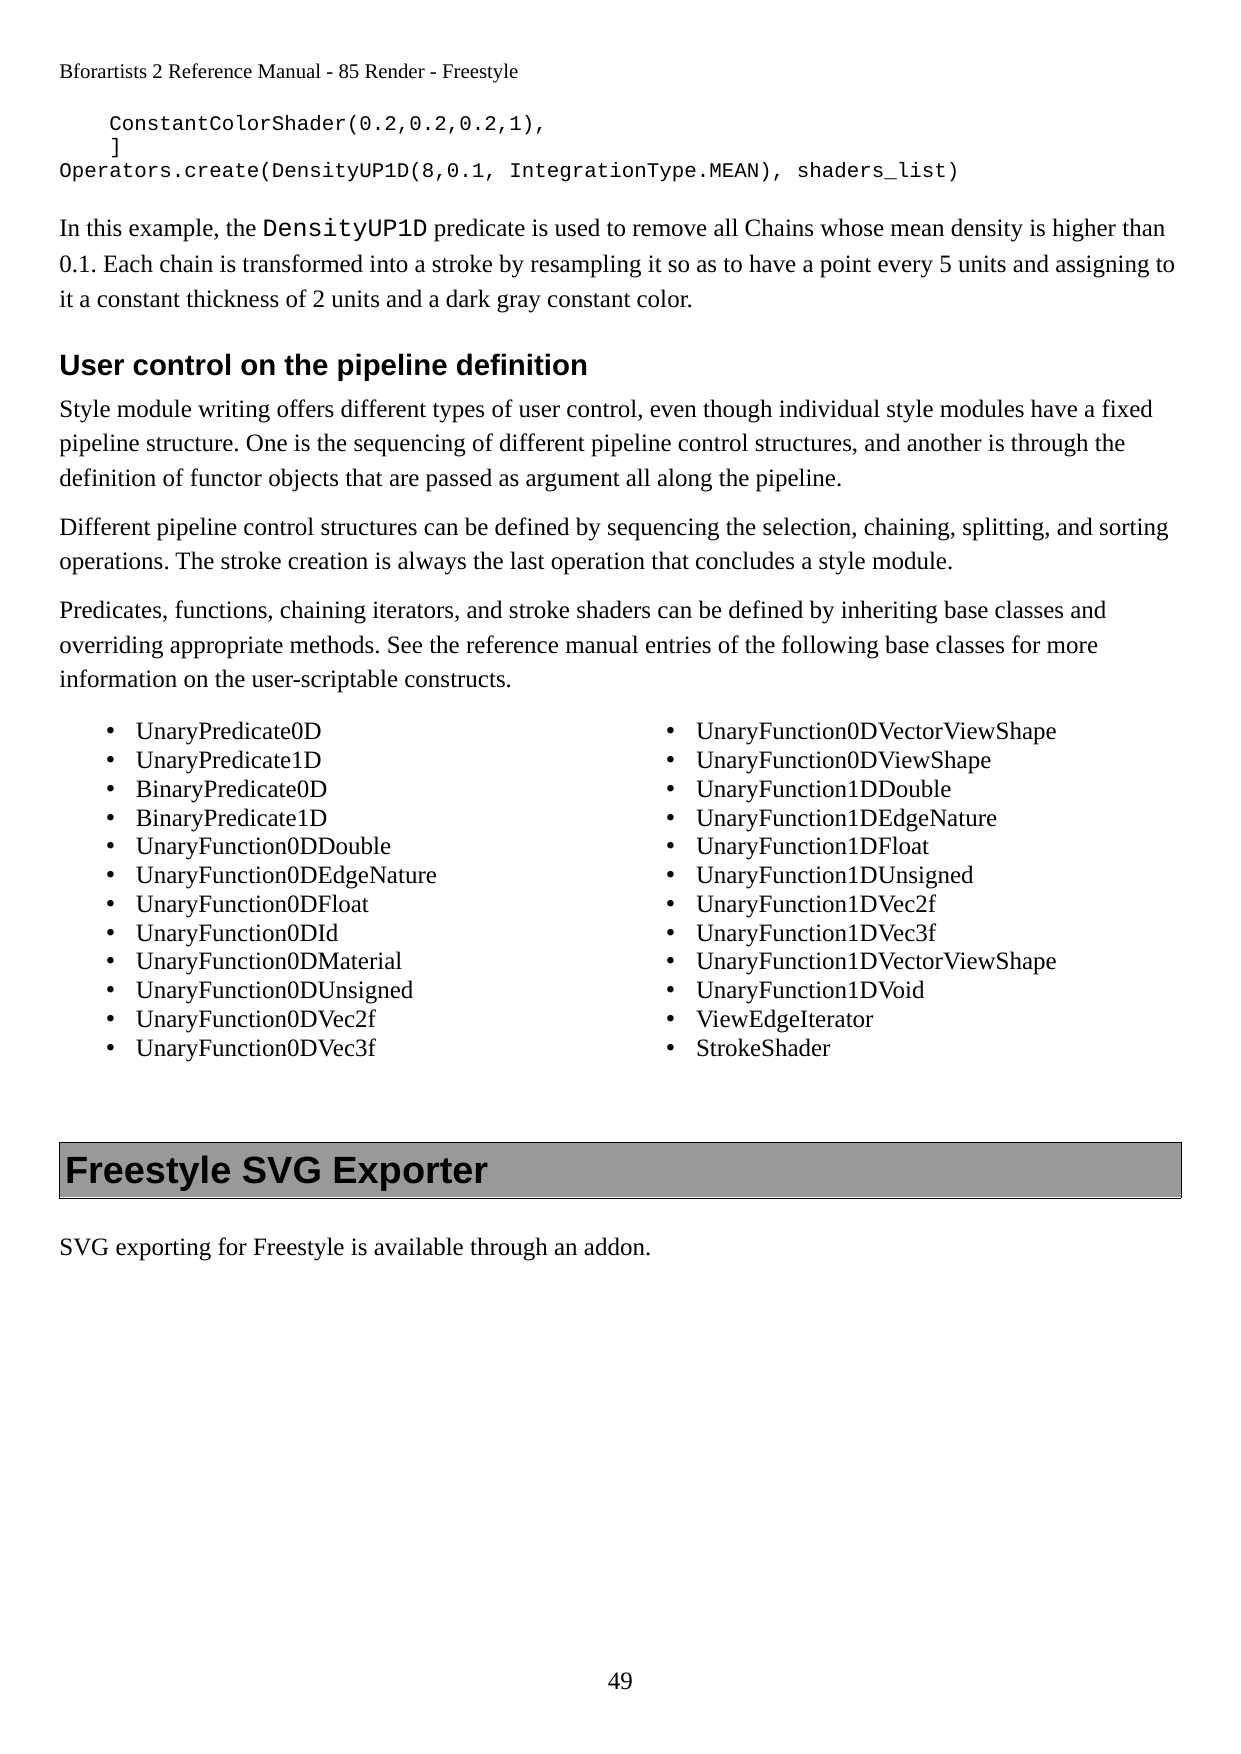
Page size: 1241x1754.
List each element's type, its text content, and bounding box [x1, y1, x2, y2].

subtitle User control on the pipeline definition [59, 348, 1181, 381]
text ConstantColorShader(0.2,0.2,0.2,1), [59, 113, 1181, 136]
table_header Freestyle SVG Exporter [60, 1143, 1181, 1197]
text SVG exporting for Freestyle is available through an addon. [59, 1232, 1181, 1261]
table_header UnaryPredicate0D UnaryPredicate1D BinaryPredicate0D BinaryPredicate1D UnaryFunction0DDouble UnaryFunction0DEdgeNature UnaryFunction0DFloat UnaryFunction0DId UnaryFunction0DMaterial UnaryFunction0DUnsigned UnaryFunction0DVec2f UnaryFunction0DVec3f [59, 714, 619, 1064]
text Predicates, functions, chaining iterators, and stroke shaders can be defined by inheriting base classes and overriding appropriate methods. See the reference manual entries of the following base classes for more information on the user-scriptable constructs. [59, 596, 1181, 693]
text Operators.create(DensityUP1D(8,0.1, IntegrationType.MEAN), shaders_list) [59, 160, 1181, 183]
text Style module writing offers different types of user control, even though individual style modules have a fixed pipeline structure. One is the sequencing of different pipeline control structures, and another is through the definition of functor objects that are passed as argument all along the pipeline. [59, 394, 1181, 492]
text ] [59, 136, 1181, 160]
text Different pipeline control structures can be defined by sequencing the selection, chaining, splitting, and sorting operations. The stroke creation is always the last operation that concludes a style module. [59, 512, 1181, 575]
table_header UnaryFunction0DVectorViewShape UnaryFunction0DViewShape UnaryFunction1DDouble UnaryFunction1DEdgeNature UnaryFunction1DFloat UnaryFunction1DUnsigned UnaryFunction1DVec2f UnaryFunction1DVec3f UnaryFunction1DVectorViewShape UnaryFunction1DVoid ViewEdgeIterator StrokeShader [619, 714, 1181, 1064]
text In this example, the DensityUP1D predicate is used to remove all Chains whose mean density is higher than 0.1. Each chain is transformed into a stroke by resampling it so as to have a point every 5 units and assigning to it a constant thickness of 2 units and a dark gray constant color. [59, 213, 1181, 313]
